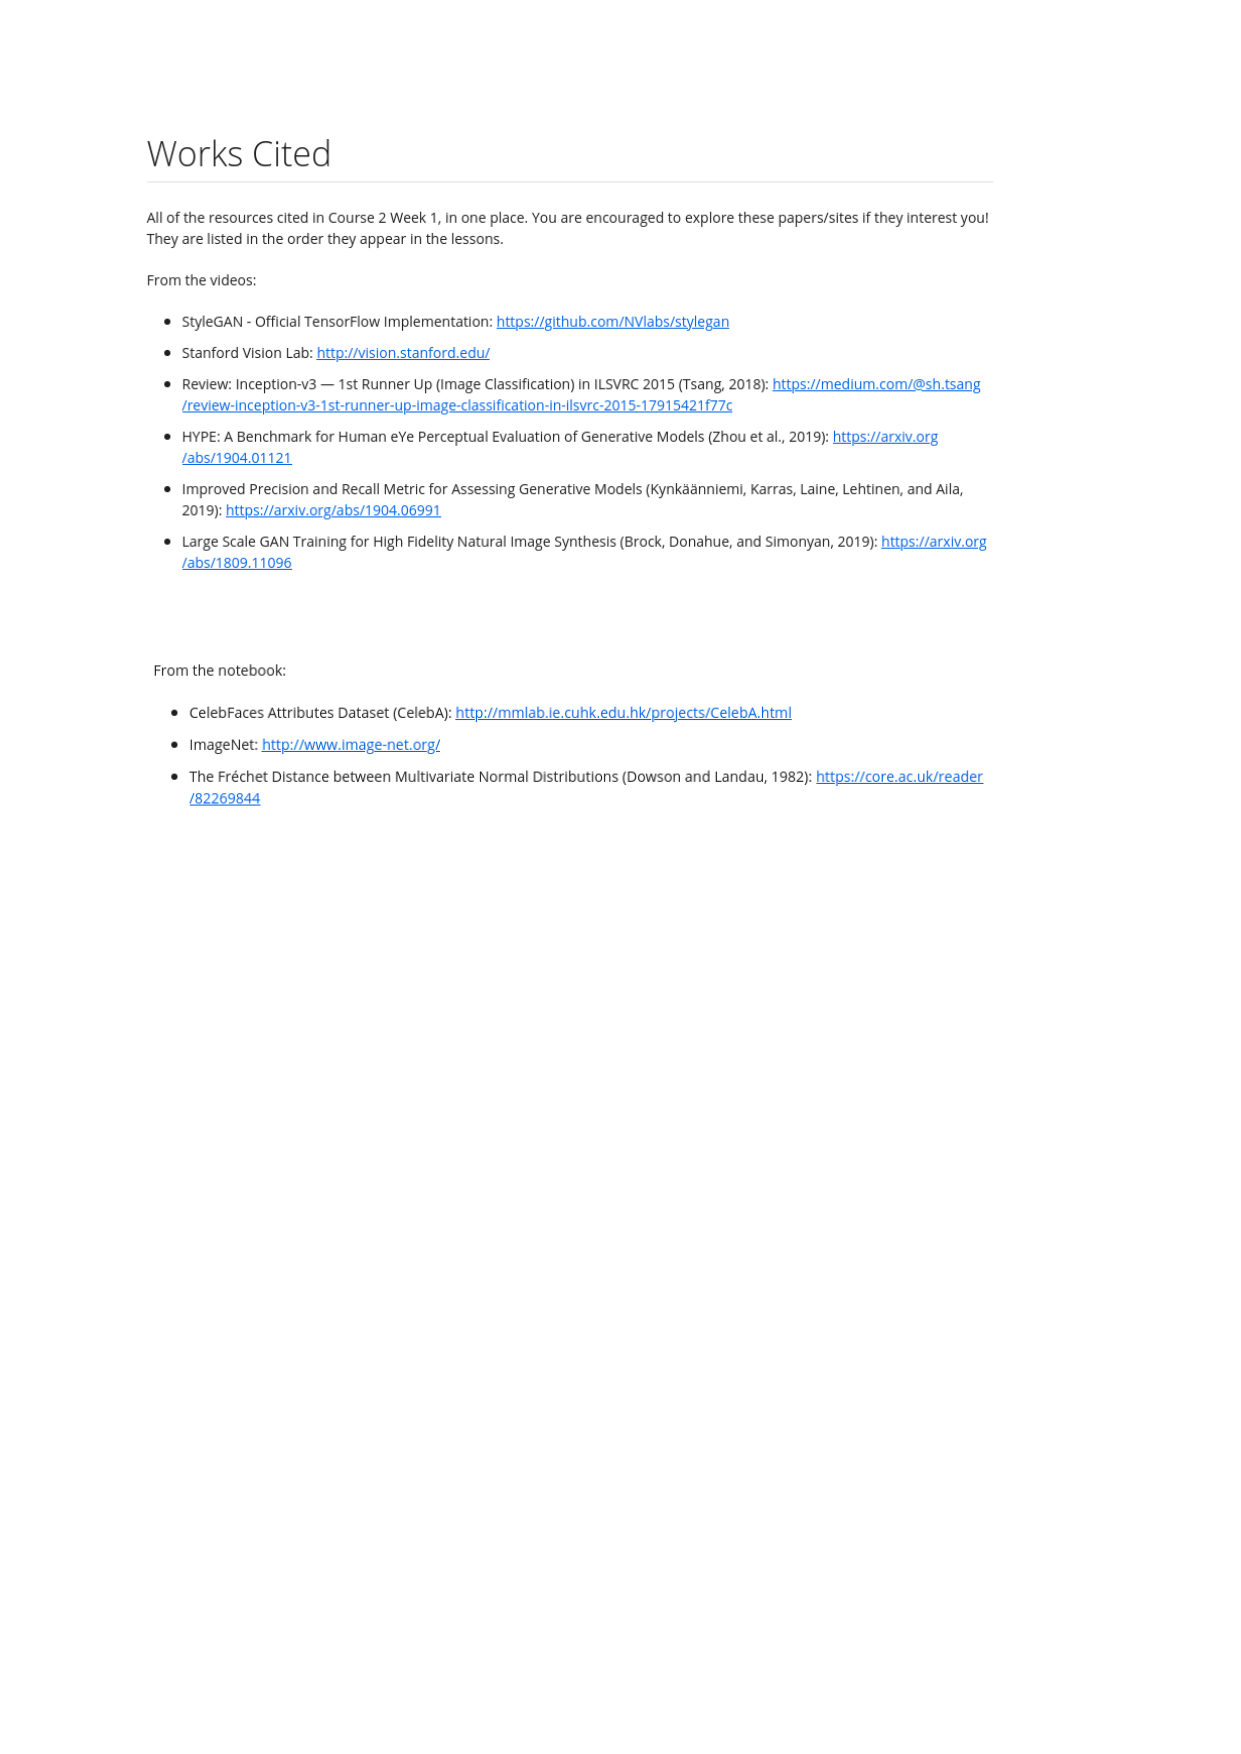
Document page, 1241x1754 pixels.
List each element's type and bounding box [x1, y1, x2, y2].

picture [118, 652, 1123, 819]
picture [116, 129, 1121, 582]
